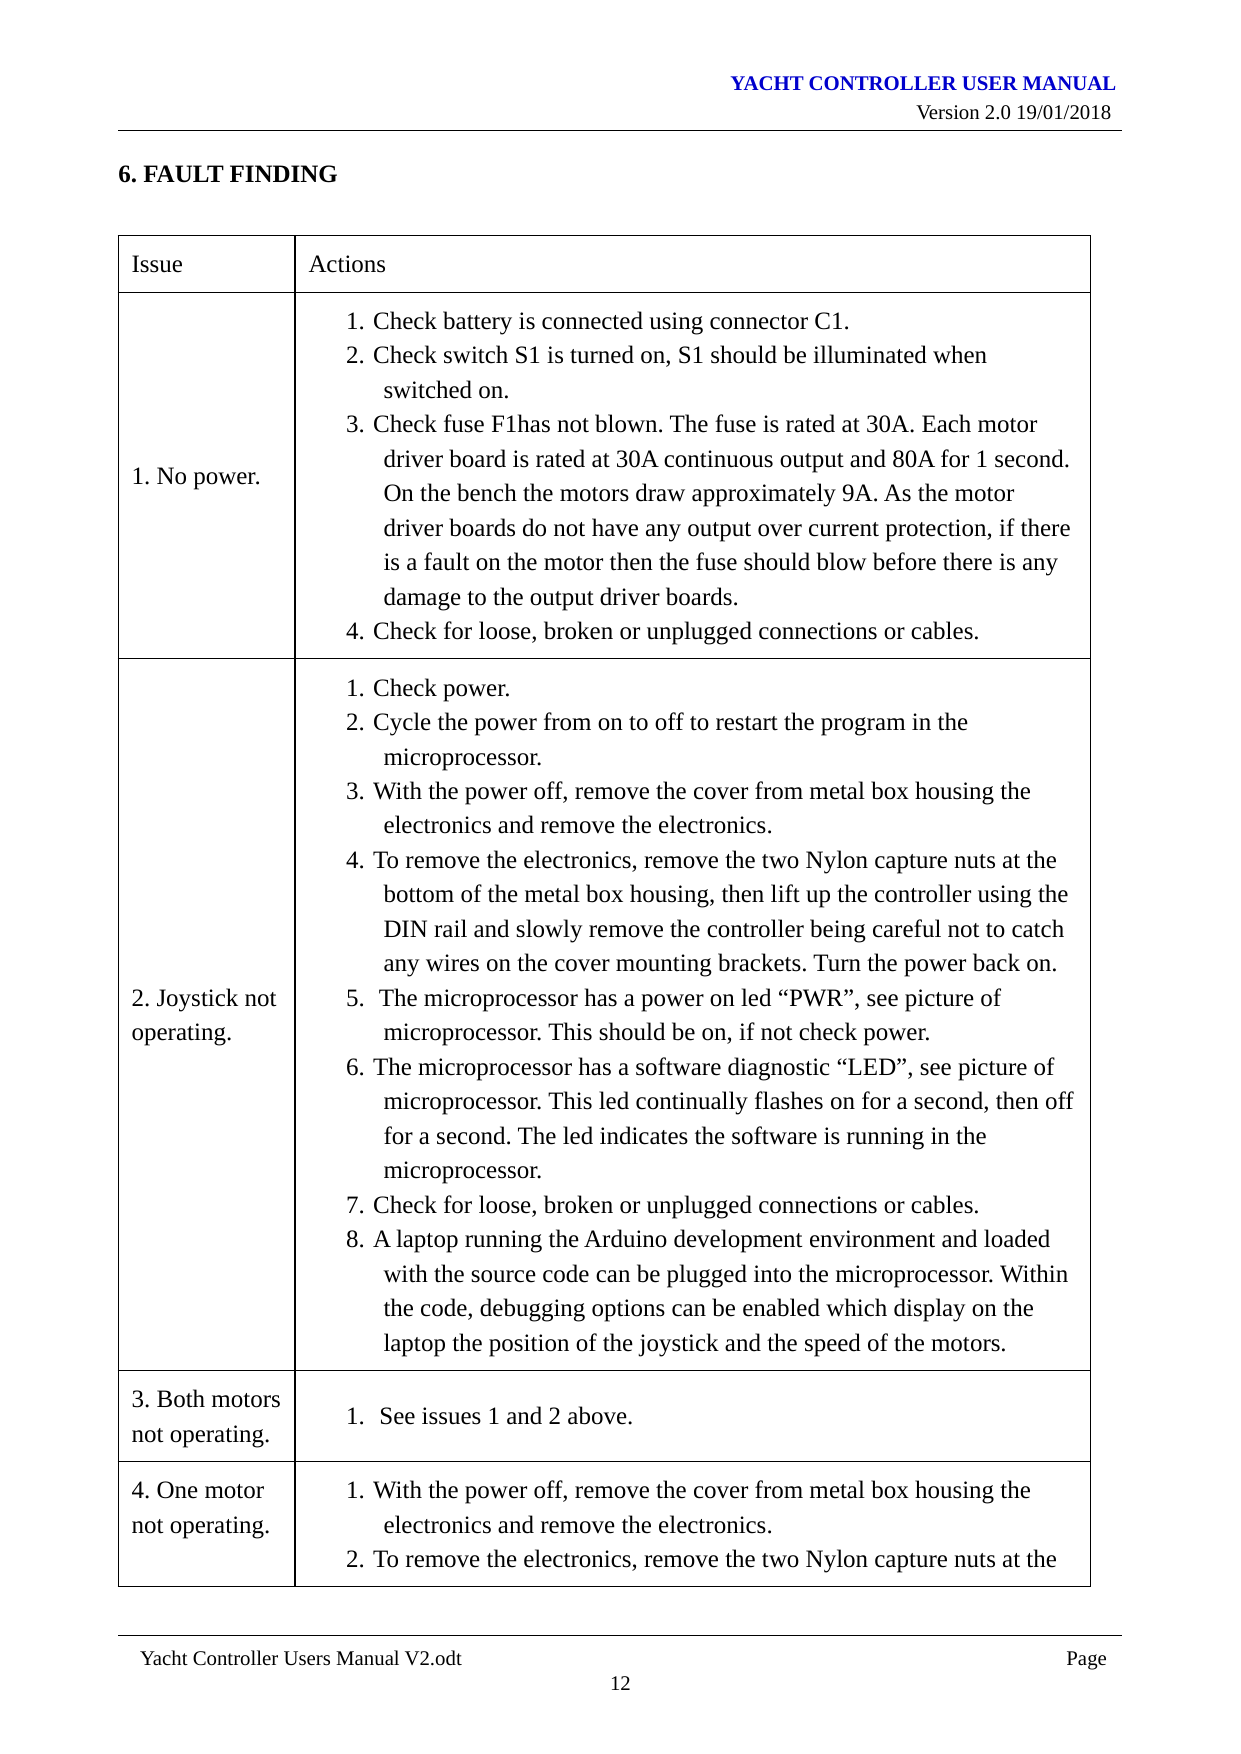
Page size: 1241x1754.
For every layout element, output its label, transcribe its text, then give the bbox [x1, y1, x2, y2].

text 6. FAULT FINDING [118, 159, 1122, 188]
table_cell With the power off, remove the cover from metal box housing the electronics and remove the electronics. To remove the electronics, remove the two Nylon capture nuts at the [296, 1462, 1090, 1586]
table_cell Check power. Cycle the power from on to off to restart the program in the microprocessor. With the power off, remove the cover from metal box housing the electronics and remove the electronics. To remove the electronics, remove the two Nylon capture nuts at the bottom of the metal box housing, then lift up the controller using the DIN rail and slowly remove the controller being careful not to catch any wires on the cover mounting brackets. Turn the power back on. The microprocessor has a power on led “PWR”, see picture of microprocessor. This should be on, if not check power. The microprocessor has a software diagnostic “LED”, see picture of microprocessor. This led continually flashes on for a second, then off for a second. The led indicates the software is running in the microprocessor. Check for loose, broken or unplugged connections or cables. A laptop running the Arduino development environment and loaded with the source code can be plugged into the microprocessor. Within the code, debugging options can be enabled which display on the laptop the position of the joystick and the speed of the motors. [296, 659, 1090, 1370]
table_header Issue [119, 236, 294, 292]
table_header Actions [296, 236, 1090, 292]
table_cell 2. Joystick not operating. [119, 659, 294, 1370]
table_cell See issues 1 and 2 above. [296, 1371, 1090, 1461]
table_cell 3. Both motors not operating. [119, 1371, 294, 1461]
table_cell Check battery is connected using connector C1. Check switch S1 is turned on, S1 should be illuminated when switched on. Check fuse F1has not blown. The fuse is rated at 30A. Each motor driver board is rated at 30A continuous output and 80A for 1 second. On the bench the motors draw approximately 9A. As the motor driver boards do not have any output over current protection, if there is a fault on the motor then the fuse should blow before there is any damage to the output driver boards. Check for loose, broken or unplugged connections or cables. [296, 293, 1090, 658]
table_cell 4. One motor not operating. [119, 1462, 294, 1586]
table_cell 1. No power. [119, 293, 294, 658]
